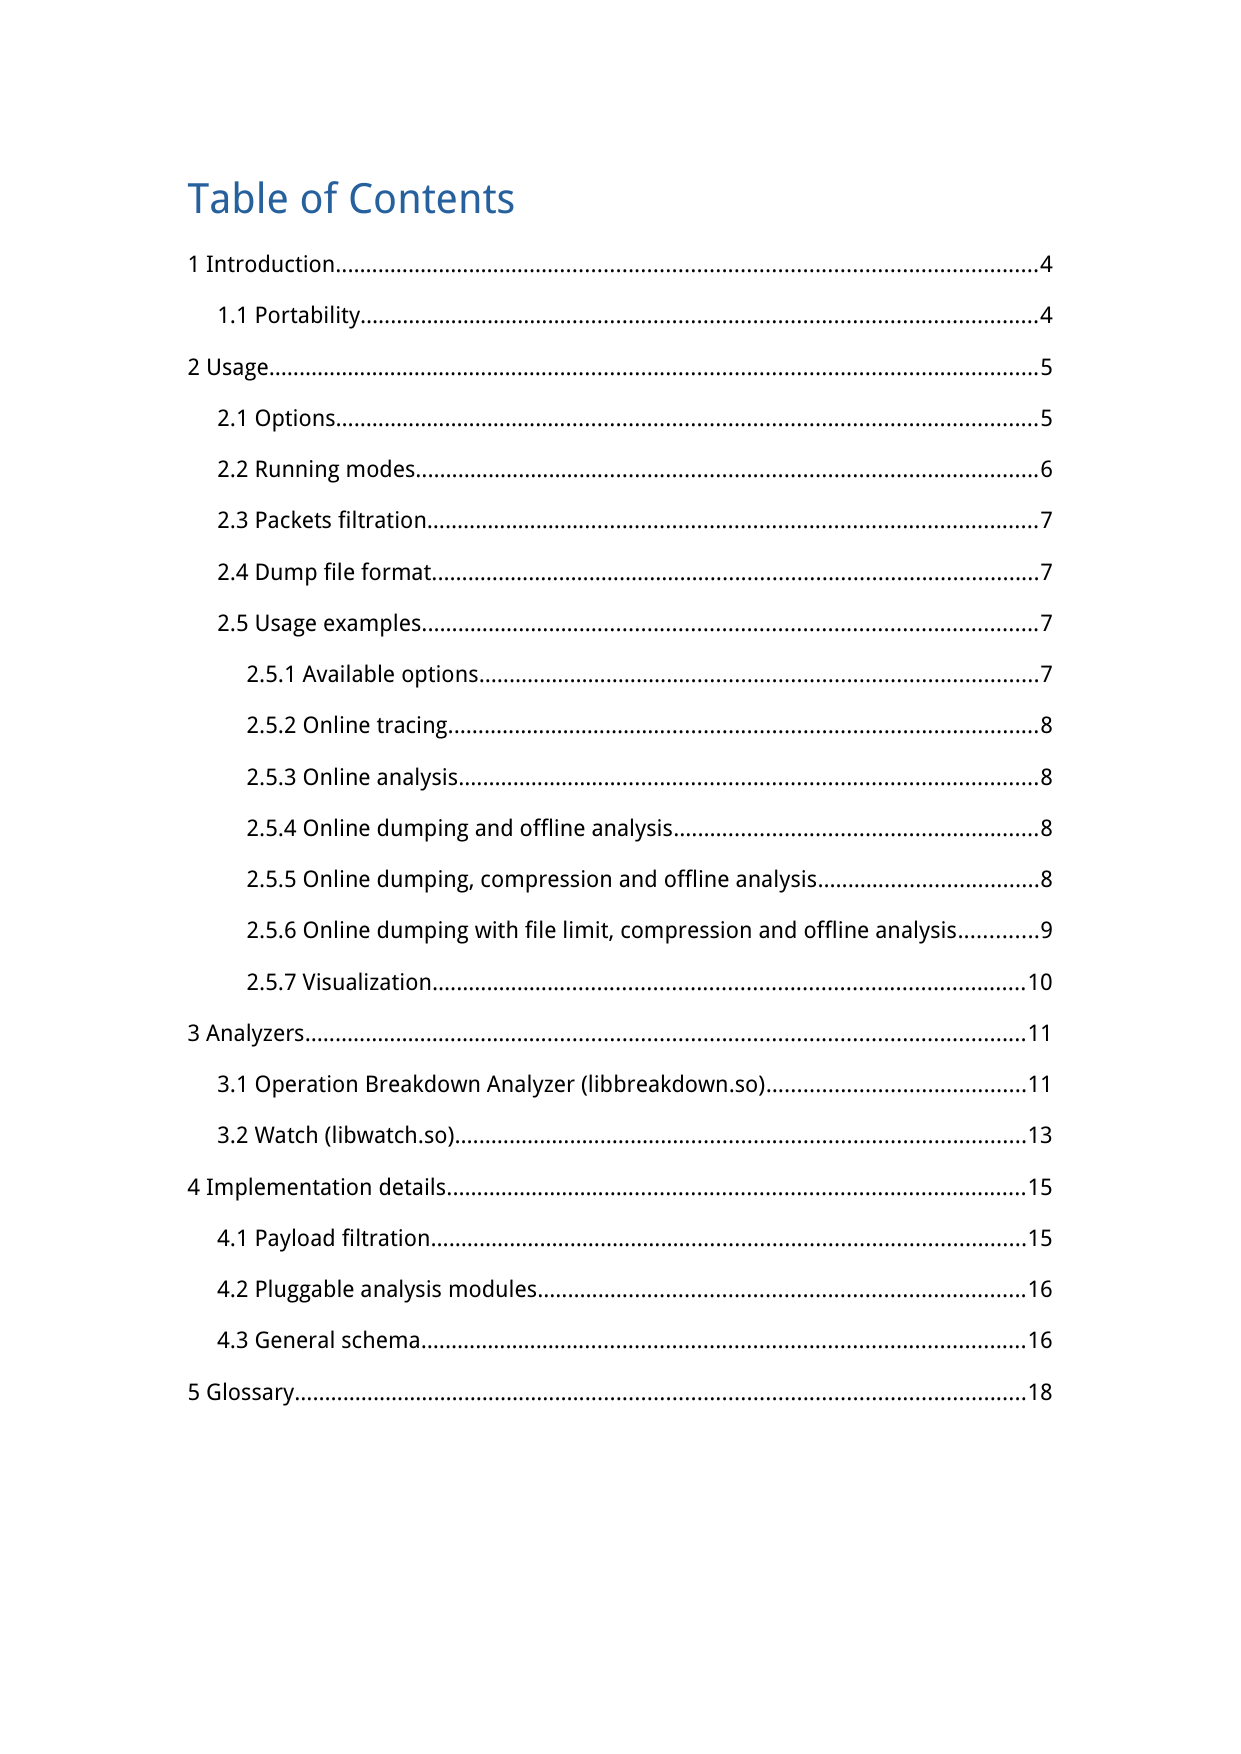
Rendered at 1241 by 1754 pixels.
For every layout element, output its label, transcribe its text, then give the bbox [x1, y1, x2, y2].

text 2 Usage 5 [187, 354, 1053, 381]
subtitle Table of Contents [187, 175, 1053, 223]
text 1.1 Portability 4 [217, 303, 1053, 329]
text 5 Glossary 18 [187, 1379, 1053, 1406]
text 2.2 Running modes 6 [217, 456, 1053, 483]
text 2.5.1 Available options 7 [246, 661, 1053, 688]
text 3.1 Operation Breakdown Analyzer (libbreakdown.so) 11 [217, 1071, 1053, 1098]
text 4.1 Payload filtration 15 [217, 1225, 1053, 1252]
text 4.3 General schema 16 [217, 1328, 1053, 1354]
text 2.1 Options 5 [217, 405, 1053, 432]
text 4.2 Pluggable analysis modules 16 [217, 1276, 1053, 1303]
text 3.2 Watch (libwatch.so) 13 [217, 1123, 1053, 1149]
text 2.5.5 Online dumping, compression and offline analysis 8 [246, 866, 1053, 893]
text 2.5.2 Online tracing 8 [246, 713, 1053, 739]
text 4 Implementation details 15 [187, 1174, 1053, 1201]
text 2.4 Dump file format 7 [217, 559, 1053, 586]
text 3 Analyzers 11 [187, 1020, 1053, 1047]
text 2.5.6 Online dumping with file limit, compression and offline analysis 9 [246, 918, 1053, 944]
text 2.3 Packets filtration 7 [217, 508, 1053, 534]
text 1 Introduction 4 [187, 251, 1053, 278]
text 2.5.4 Online dumping and offline analysis 8 [246, 815, 1053, 842]
text 2.5 Usage examples 7 [217, 610, 1053, 637]
text 2.5.7 Visualization 10 [246, 969, 1053, 996]
text 2.5.3 Online analysis 8 [246, 764, 1053, 791]
